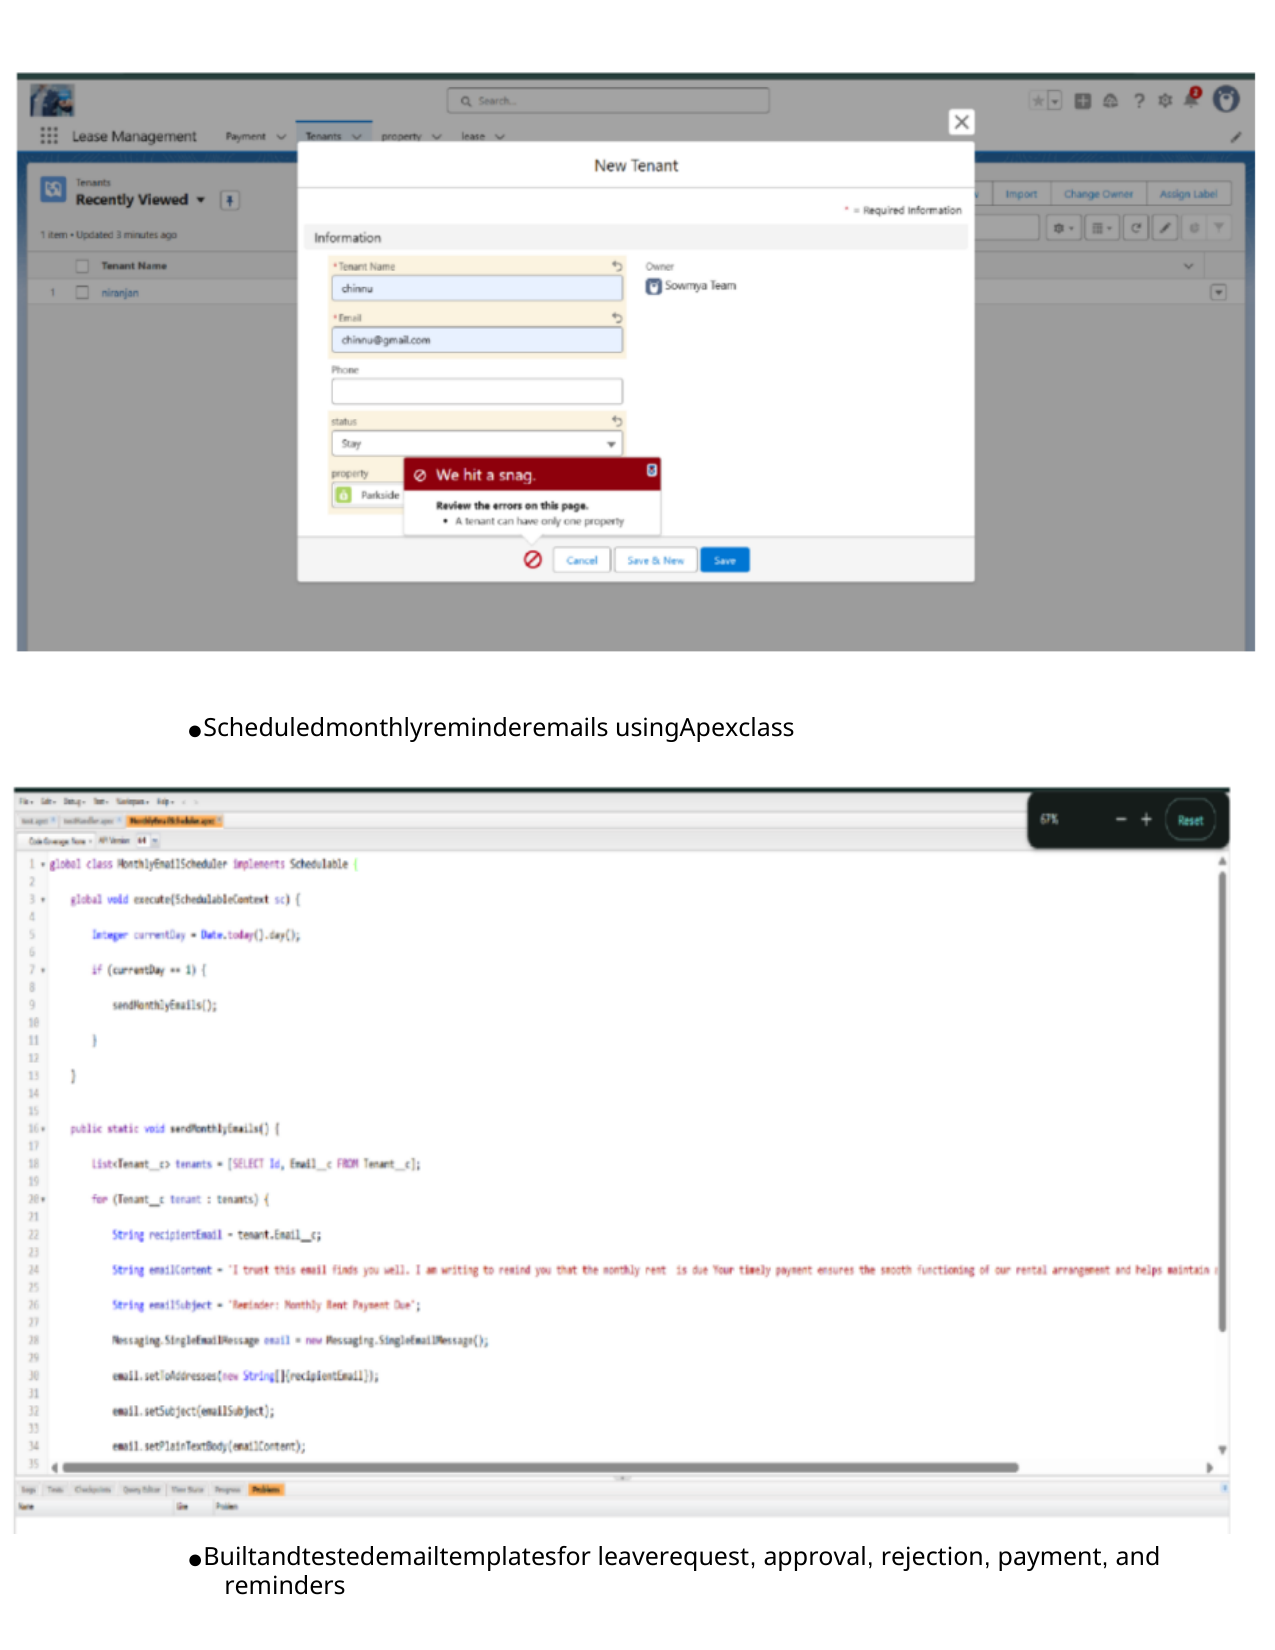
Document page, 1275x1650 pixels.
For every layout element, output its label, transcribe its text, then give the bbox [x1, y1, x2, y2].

text ●Scheduledmonthlyreminderemails usingApexclass [187, 698, 1266, 746]
text ●Builtandtestedemailtemplatesfor leaverequest, approval, rejection, payment, and reminders [187, 1534, 1210, 1602]
